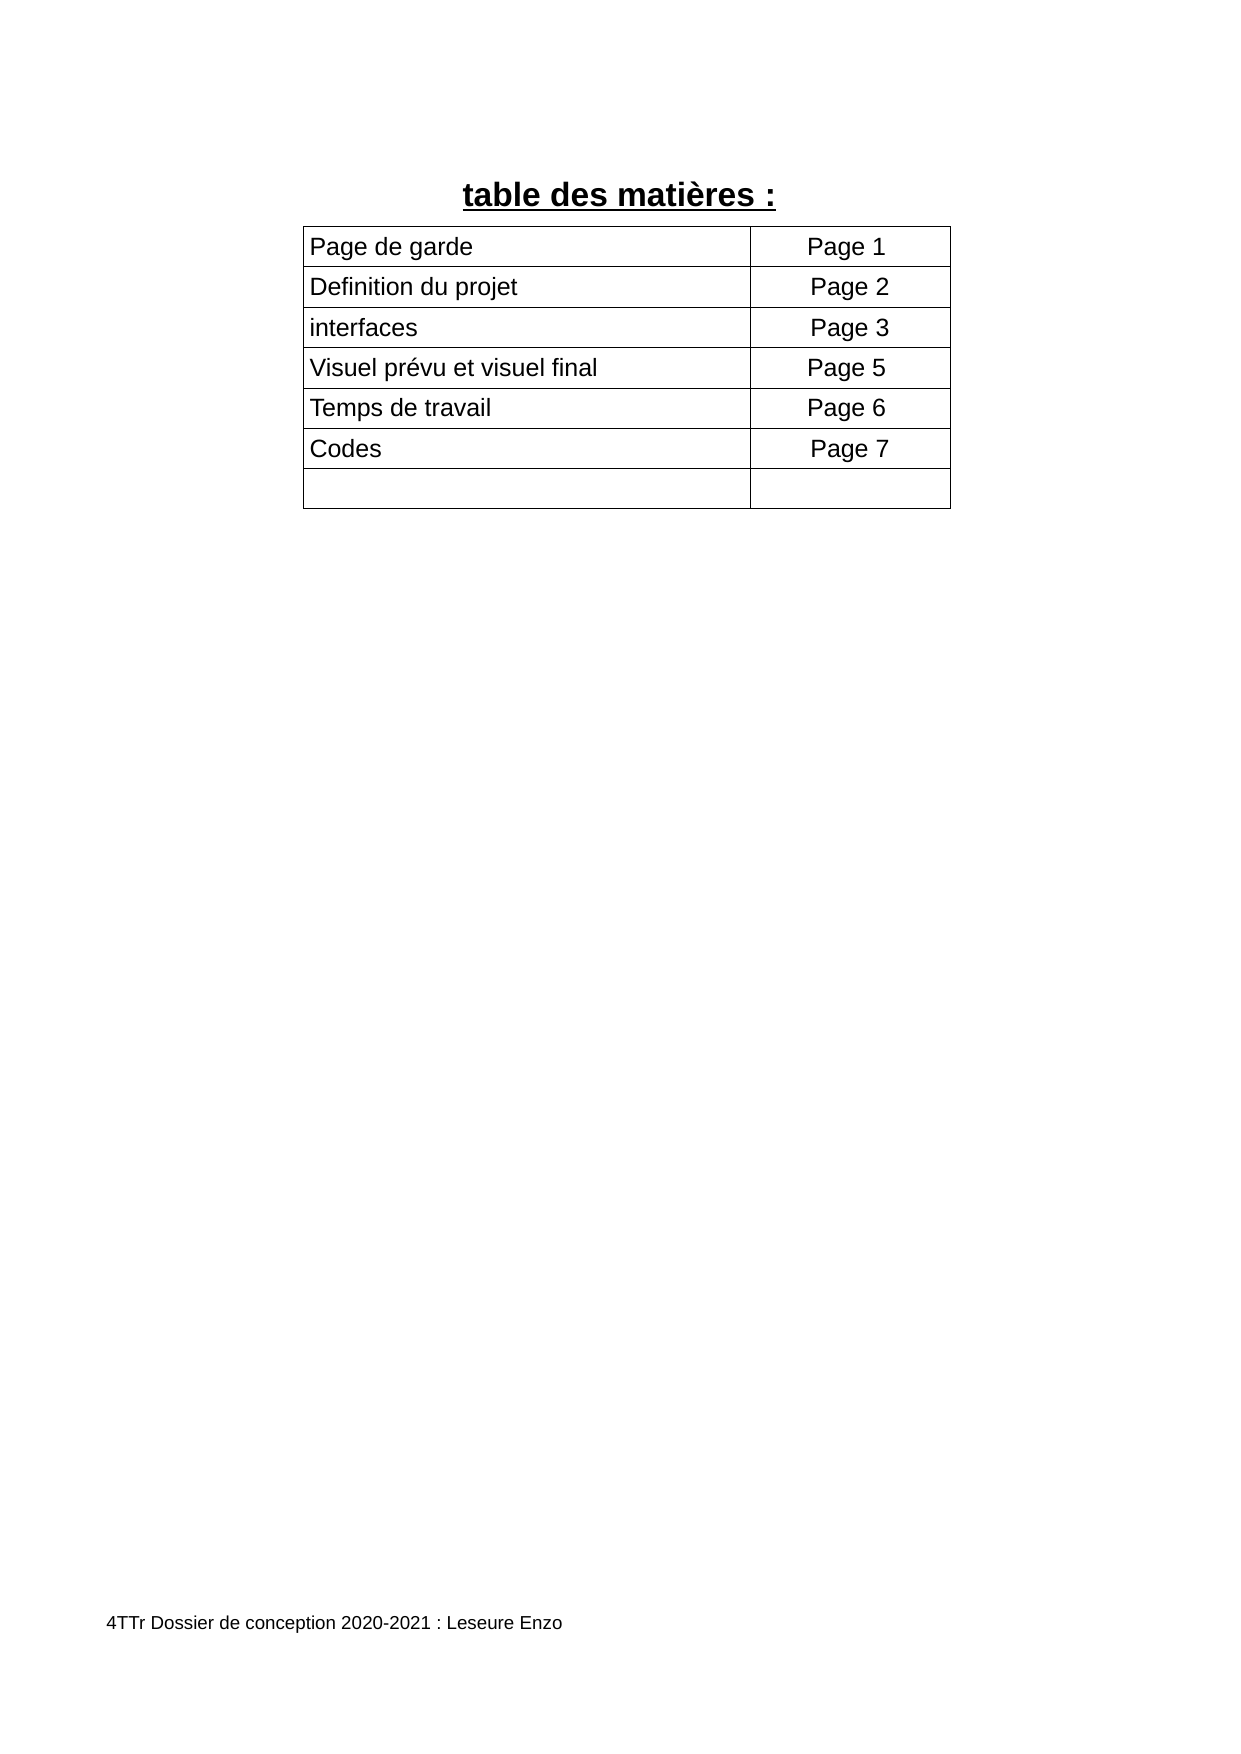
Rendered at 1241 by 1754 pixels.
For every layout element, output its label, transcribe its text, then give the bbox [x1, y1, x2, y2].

table_cell Temps de travail [304, 389, 750, 428]
table_cell [751, 469, 950, 508]
table_cell Page 3 [751, 308, 950, 347]
table_cell Page 6 [751, 389, 950, 428]
table_cell Page 2 [751, 267, 950, 307]
table_cell Page 7 [751, 429, 950, 468]
subtitle table des matières : [104, 175, 1134, 214]
table_cell interfaces [304, 308, 750, 347]
table_header Page de garde [304, 227, 750, 266]
table_cell [304, 469, 750, 508]
table_cell Visuel prévu et visuel final [304, 348, 750, 387]
table_header Page 1 [751, 227, 950, 266]
table_cell Codes [304, 429, 750, 468]
table_cell Page 5 [751, 348, 950, 387]
table_cell Definition du projet [304, 267, 750, 307]
